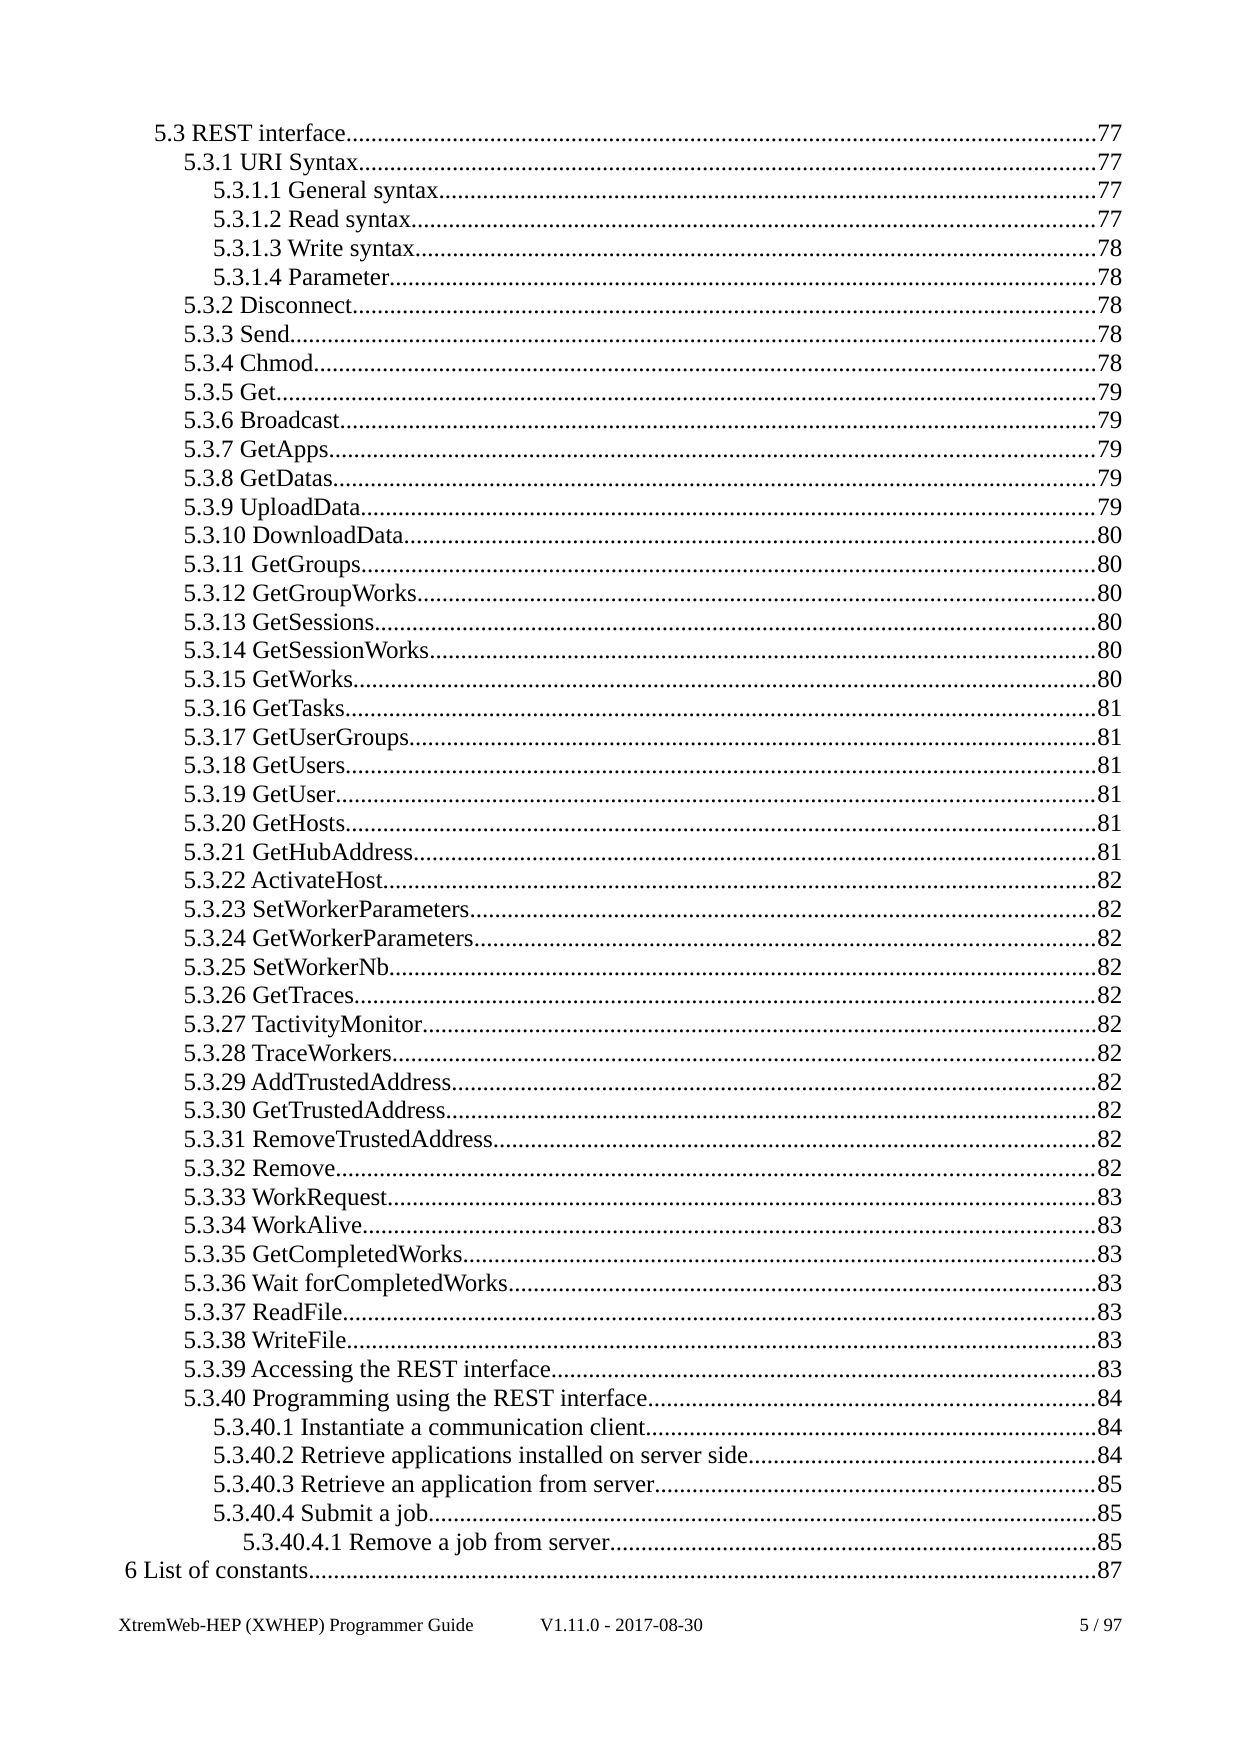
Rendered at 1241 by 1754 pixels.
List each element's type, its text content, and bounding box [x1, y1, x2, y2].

text 5.3.9 UploadData 79 [177, 492, 1122, 521]
text 6 List of constants 87 [118, 1556, 1122, 1584]
text 5.3.1.3 Write syntax 78 [207, 233, 1122, 262]
text 5.3 REST interface 77 [148, 118, 1122, 147]
text 5.3.21 GetHubAddress 81 [177, 837, 1122, 866]
text 5.3.38 WriteFile 83 [177, 1326, 1122, 1354]
text 5.3.40.1 Instantiate a communication client 84 [207, 1412, 1122, 1441]
text 5.3.1.4 Parameter 78 [207, 262, 1122, 291]
text 5.3.34 WorkAlive 83 [177, 1211, 1122, 1239]
text 5.3.25 SetWorkerNb 82 [177, 952, 1122, 981]
text 5.3.31 RemoveTrustedAddress 82 [177, 1124, 1122, 1153]
text 5.3.35 GetCompletedWorks 83 [177, 1239, 1122, 1268]
text 5.3.28 TraceWorkers 82 [177, 1038, 1122, 1067]
text 5.3.40 Programming using the REST interface 84 [177, 1383, 1122, 1412]
text 5.3.40.3 Retrieve an application from server 85 [207, 1469, 1122, 1498]
text 5.3.8 GetDatas 79 [177, 463, 1122, 492]
text 5.3.17 GetUserGroups 81 [177, 722, 1122, 751]
text 5.3.11 GetGroups 80 [177, 549, 1122, 578]
text 5.3.22 ActivateHost 82 [177, 866, 1122, 894]
text 5.3.27 TactivityMonitor 82 [177, 1009, 1122, 1038]
text 5.3.15 GetWorks 80 [177, 664, 1122, 693]
text 5.3.5 Get 79 [177, 377, 1122, 406]
text 5.3.19 GetUser 81 [177, 779, 1122, 808]
text 5.3.29 AddTrustedAddress 82 [177, 1067, 1122, 1096]
text 5.3.14 GetSessionWorks 80 [177, 636, 1122, 664]
text 5.3.39 Accessing the REST interface 83 [177, 1354, 1122, 1383]
text 5.3.24 GetWorkerParameters 82 [177, 923, 1122, 952]
text 5.3.13 GetSessions 80 [177, 607, 1122, 636]
text 5.3.1.2 Read syntax 77 [207, 204, 1122, 233]
text 5.3.1 URI Syntax 77 [177, 147, 1122, 176]
text 5.3.10 DownloadData 80 [177, 521, 1122, 549]
text 5.3.6 Broadcast 79 [177, 406, 1122, 434]
text 5.3.12 GetGroupWorks 80 [177, 578, 1122, 607]
text 5.3.3 Send 78 [177, 319, 1122, 348]
text 5.3.23 SetWorkerParameters 82 [177, 894, 1122, 923]
text 5.3.20 GetHosts 81 [177, 808, 1122, 837]
text 5.3.7 GetApps 79 [177, 434, 1122, 463]
text 5.3.40.4.1 Remove a job from server 85 [236, 1527, 1122, 1556]
text 5.3.2 Disconnect 78 [177, 291, 1122, 319]
text 5.3.16 GetTasks 81 [177, 693, 1122, 722]
text 5.3.40.4 Submit a job 85 [207, 1498, 1122, 1527]
text 5.3.4 Chmod 78 [177, 348, 1122, 377]
text 5.3.1.1 General syntax 77 [207, 176, 1122, 204]
text 5.3.33 WorkRequest 83 [177, 1182, 1122, 1211]
text 5.3.40.2 Retrieve applications installed on server side 84 [207, 1441, 1122, 1469]
text 5.3.26 GetTraces 82 [177, 981, 1122, 1009]
text 5.3.18 GetUsers 81 [177, 751, 1122, 779]
text 5.3.37 ReadFile 83 [177, 1297, 1122, 1326]
text 5.3.36 Wait forCompletedWorks 83 [177, 1268, 1122, 1297]
text 5.3.30 GetTrustedAddress 82 [177, 1096, 1122, 1124]
text 5.3.32 Remove 82 [177, 1153, 1122, 1182]
